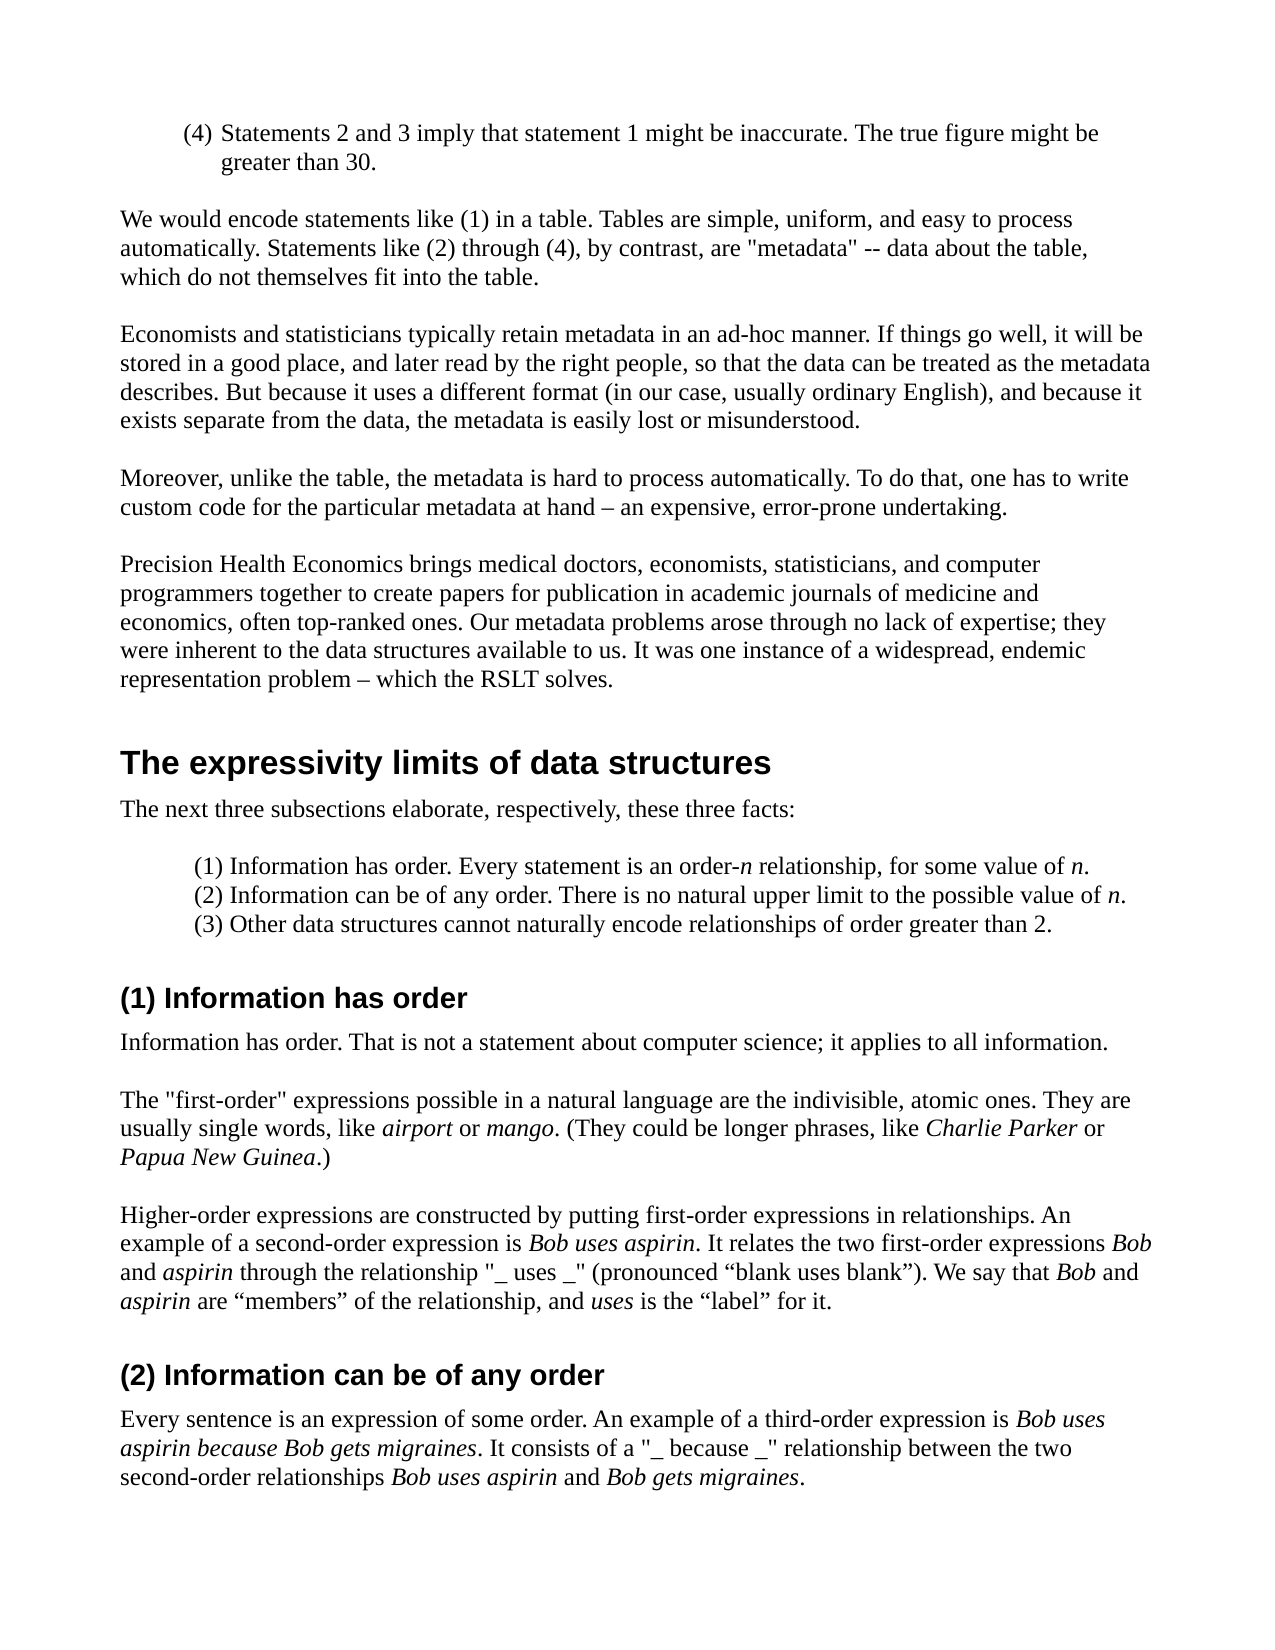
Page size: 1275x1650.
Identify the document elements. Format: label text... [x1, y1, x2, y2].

subtitle The expressivity limits of data structures [120, 743, 1155, 781]
list Statements 2 and 3 imply that statement 1 might be inaccurate. The true figure might be greater than 30. [183, 118, 1155, 176]
text Higher-order expressions are constructed by putting first-order expressions in relationships. An example of a second-order expression is Bob uses aspirin. It relates the two first-order expressions Bob and aspirin through the relationship "_ uses _" (pronounced “blank uses blank”). We say that Bob and aspirin are “members” of the relationship, and uses is the “label” for it. [120, 1200, 1155, 1315]
text (2) Information can be of any order. There is no natural upper limit to the possible value of n. [120, 880, 1155, 909]
text (1) Information has order. Every statement is an order-n relationship, for some value of n. [120, 851, 1155, 880]
text (3) Other data structures cannot naturally encode relationships of order greater than 2. [120, 909, 1155, 938]
text The "first-order" expressions possible in a natural language are the indivisible, atomic ones. They are usually single words, like airport or mango. (They could be longer phrases, like Charlie Parker or Papua New Guinea.) [120, 1085, 1155, 1171]
text Every sentence is an expression of some order. An example of a third-order expression is Bob uses aspirin because Bob gets migraines. It consists of a "_ because _" relationship between the two second-order relationships Bob uses aspirin and Bob gets migraines. [120, 1404, 1155, 1491]
text The next three subsections elaborate, respectively, these three facts: [120, 794, 1155, 823]
text Economists and statisticians typically retain metadata in an ad-hoc manner. If things go well, it will be stored in a good place, and later read by the right people, so that the data can be treated as the metadata describes. But because it uses a different format (in our case, usually ordinary English), and because it exists separate from the data, the metadata is easily lost or misunderstood. [120, 319, 1155, 434]
subtitle (1) Information has order [120, 981, 1155, 1015]
subtitle (2) Information can be of any order [120, 1358, 1155, 1392]
text Moreover, unlike the table, the metadata is hard to process automatically. To do that, one has to write custom code for the particular metadata at hand – an expensive, error-prone undertaking. [120, 463, 1155, 521]
text Precision Health Economics brings medical doctors, economists, statisticians, and computer programmers together to create papers for publication in academic journals of medicine and economics, often top-ranked ones. Our metadata problems arose through no lack of expertise; they were inherent to the data structures available to us. It was one instance of a widespread, endemic representation problem – which the RSLT solves. [120, 549, 1155, 693]
text Information has order. That is not a statement about computer science; it applies to all information. [120, 1027, 1155, 1056]
text We would encode statements like (1) in a table. Tables are simple, uniform, and easy to process automatically. Statements like (2) through (4), by contrast, are "metadata" -- data about the table, which do not themselves fit into the table. [120, 204, 1155, 291]
